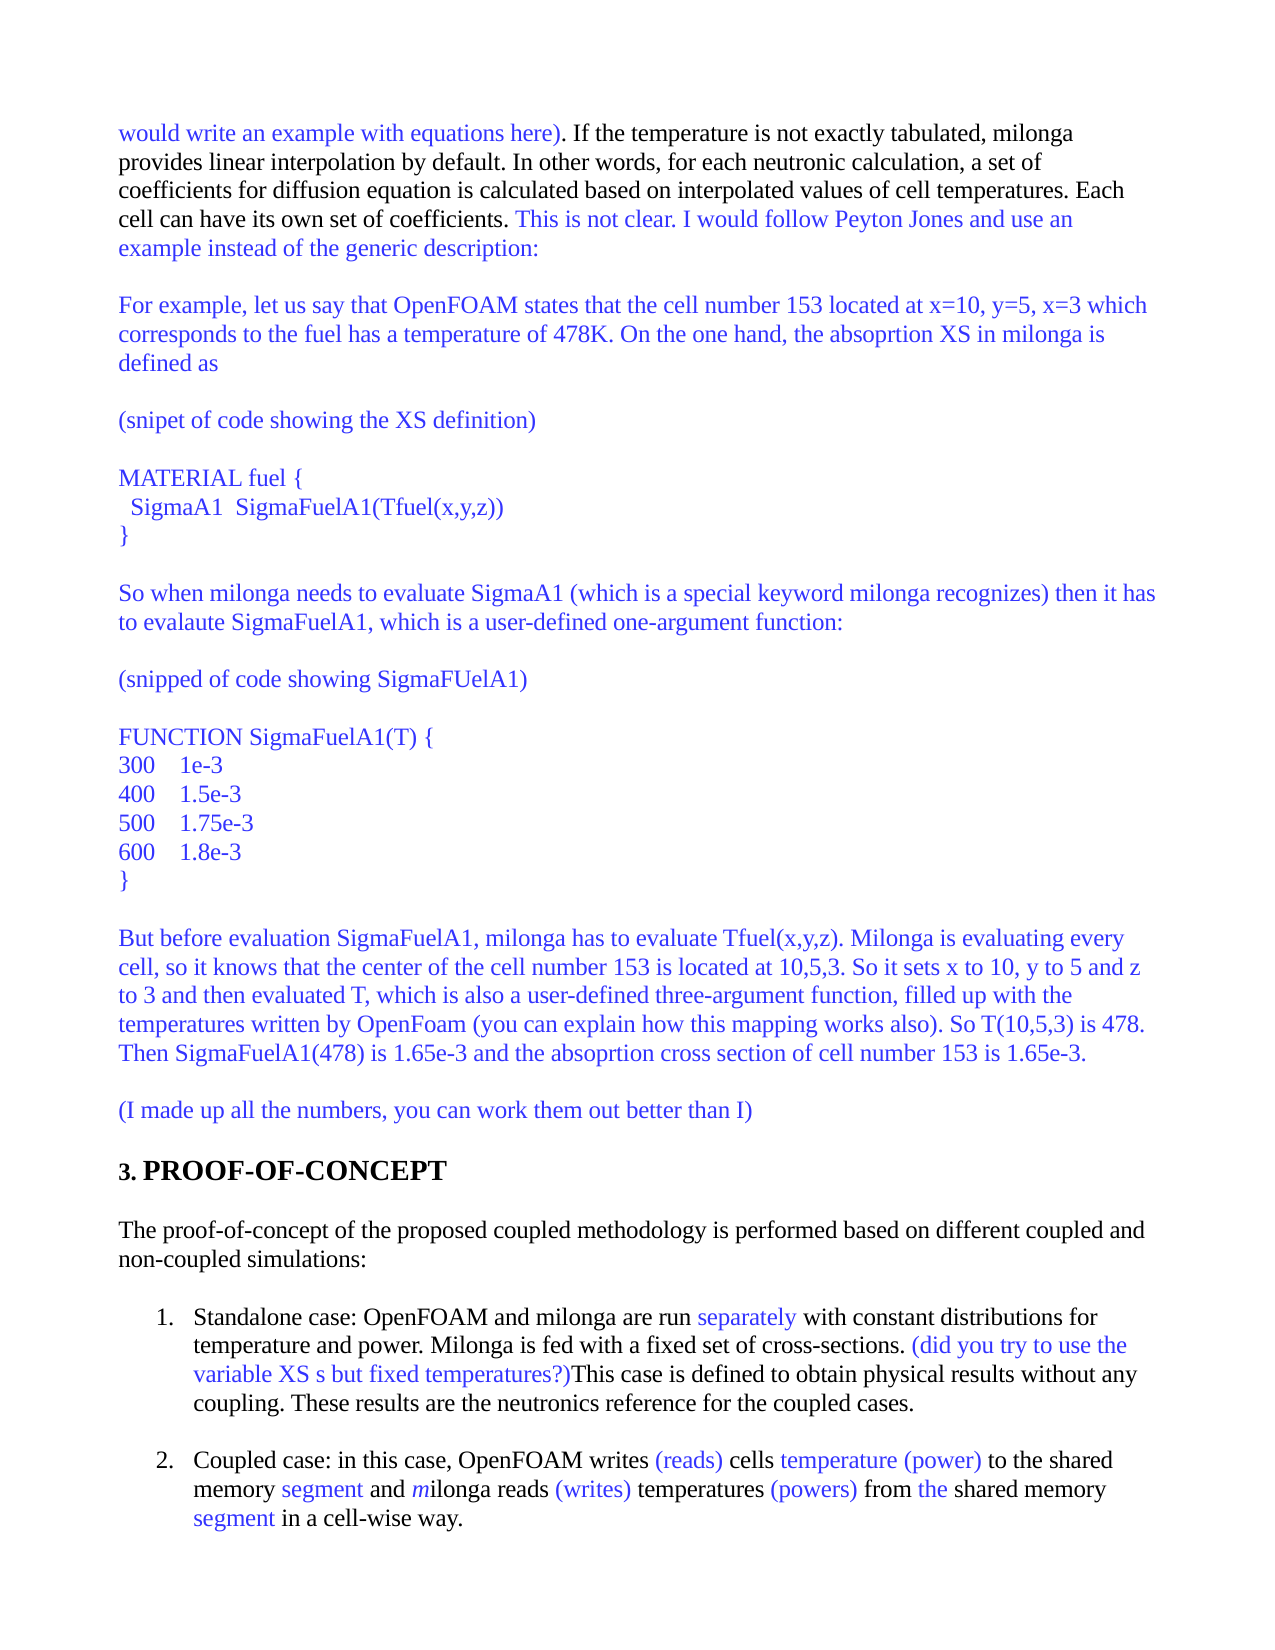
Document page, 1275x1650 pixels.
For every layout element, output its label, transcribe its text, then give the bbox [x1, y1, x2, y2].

text 300 1e-3 [118, 751, 1157, 779]
text (snipet of code showing the XS definition) [118, 406, 1157, 434]
text } [118, 521, 1157, 549]
text would write an example with equations here). If the temperature is not exactly tabulated, milonga provides linear interpolation by default. In other words, for each neutronic calculation, a set of coefficients for diffusion equation is calculated based on interpolated values of cell temperatures. Each cell can have its own set of coefficients. This is not clear. I would follow Peyton Jones and use an example instead of the generic description: [118, 118, 1157, 262]
text 3. PROOF-OF-CONCEPT [118, 1153, 1157, 1187]
text The proof-of-concept of the proposed coupled methodology is performed based on different coupled and non-coupled simulations: [118, 1215, 1157, 1273]
text But before evaluation SigmaFuelA1, milonga has to evaluate Tfuel(x,y,z). Milonga is evaluating every cell, so it knows that the center of the cell number 153 is located at 10,5,3. So it sets x to 10, y to 5 and z to 3 and then evaluated T, which is also a user-defined three-argument function, filled up with the temperatures written by OpenFoam (you can explain how this mapping works also). So T(10,5,3) is 478. Then SigmaFuelA1(478) is 1.65e-3 and the absoprtion cross section of cell number 153 is 1.65e-3. [118, 923, 1157, 1067]
text For example, let us say that OpenFOAM states that the cell number 153 located at x=10, y=5, x=3 which corresponds to the fuel has a temperature of 478K. On the one hand, the absoprtion XS in milonga is defined as [118, 291, 1157, 377]
text So when milonga needs to evaluate SigmaA1 (which is a special keyword milonga recognizes) then it has to evalaute SigmaFuelA1, which is a user-defined one-argument function: [118, 578, 1157, 636]
text MATERIAL fuel { [118, 463, 1157, 492]
text } [118, 866, 1157, 894]
text 600 1.8e-3 [118, 837, 1157, 866]
text FUNCTION SigmaFuelA1(T) { [118, 722, 1157, 751]
list Standalone case: OpenFOAM and milonga are run separately with constant distributions for temperature and power. Milonga is fed with a fixed set of cross-sections. (did you try to use the variable XS s but fixed temperatures?)This case is defined to obtain physical results without any coupling. These results are the neutronics reference for the coupled cases. [156, 1302, 1157, 1417]
text 400 1.5e-3 [118, 779, 1157, 808]
text (snipped of code showing SigmaFUelA1) [118, 664, 1157, 693]
text 500 1.75e-3 [118, 808, 1157, 837]
text (I made up all the numbers, you can work them out better than I) [118, 1096, 1157, 1124]
text SigmaA1 SigmaFuelA1(Tfuel(x,y,z)) [118, 492, 1157, 521]
list Coupled case: in this case, OpenFOAM writes (reads) cells temperature (power) to the shared memory segment and milonga reads (writes) temperatures (powers) from the shared memory segment in a cell-wise way. [156, 1445, 1157, 1532]
